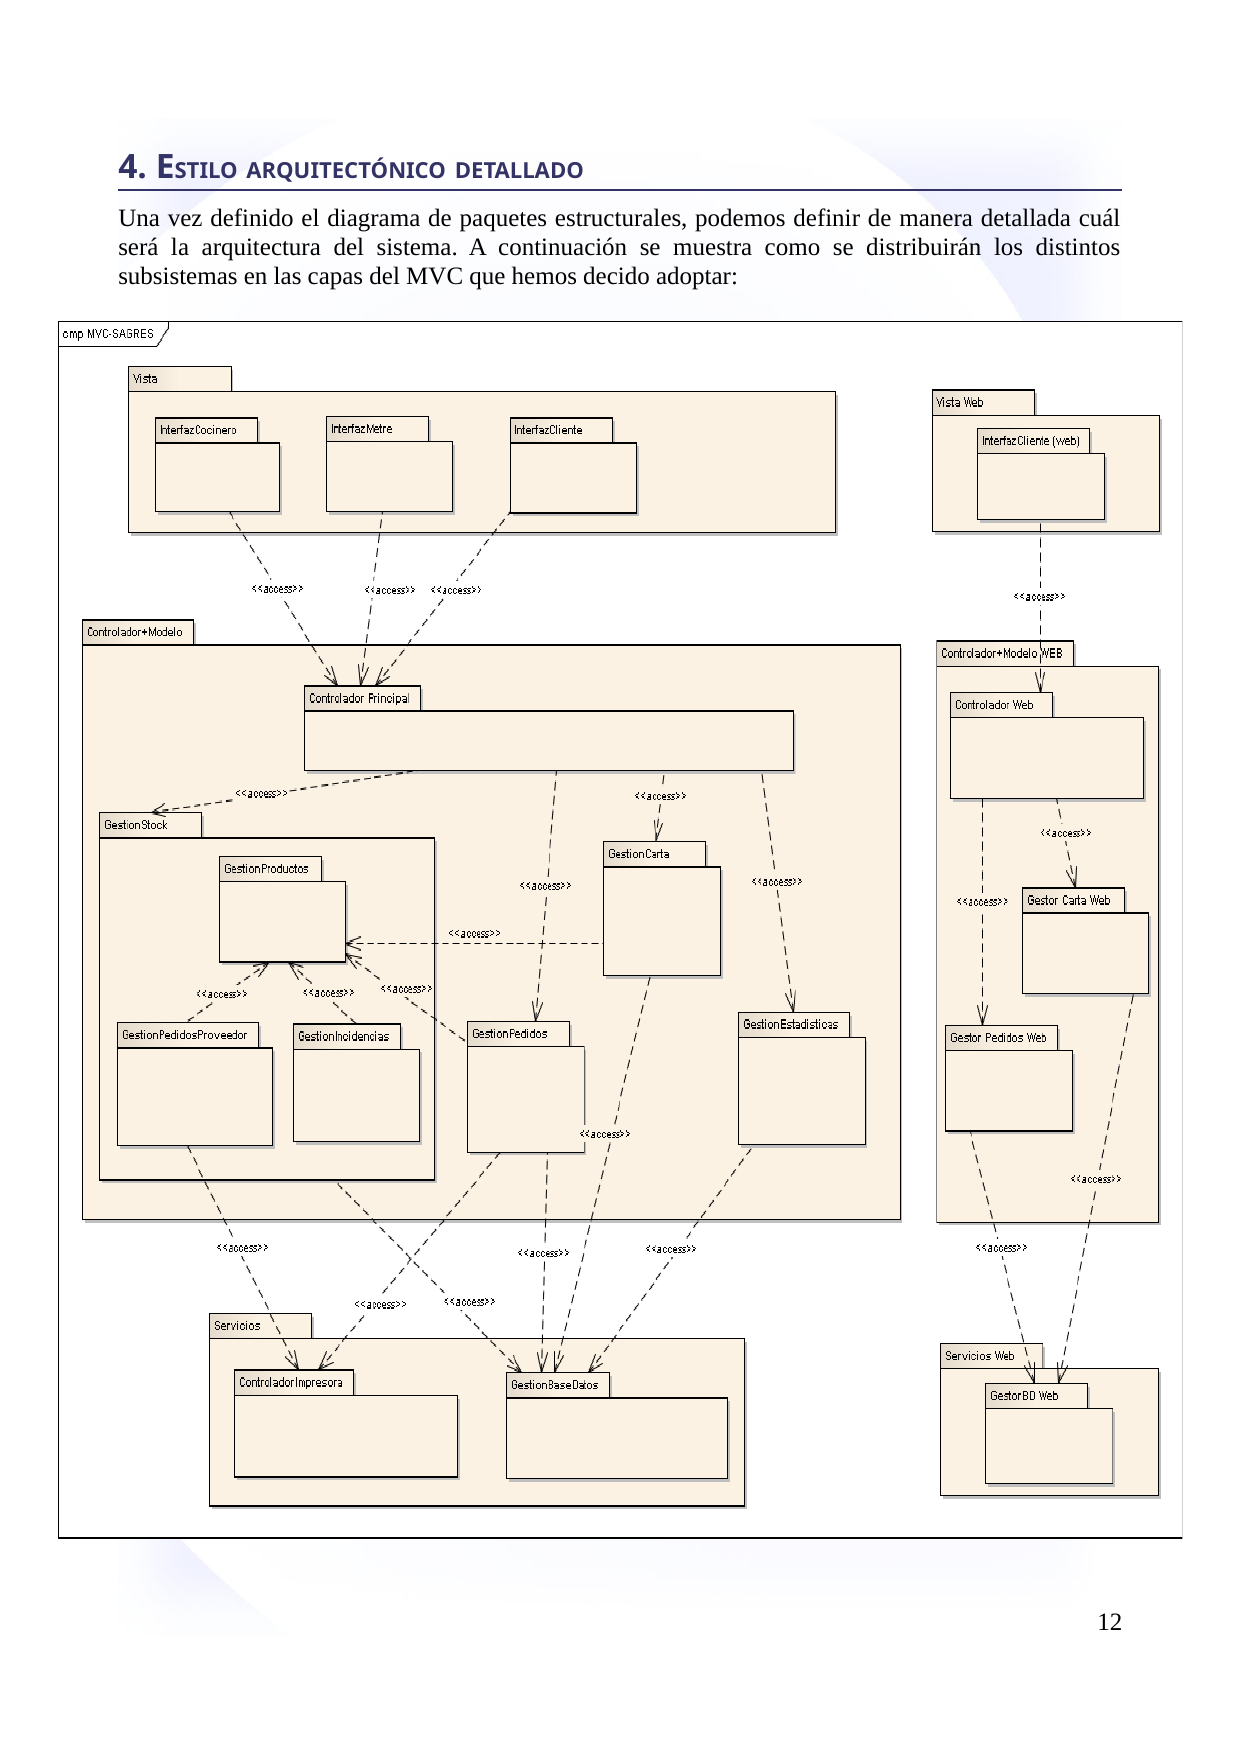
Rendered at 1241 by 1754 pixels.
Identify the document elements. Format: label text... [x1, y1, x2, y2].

subtitle 4. Estilo arquitectónico detallado [118, 143, 1122, 189]
text Una vez definido el diagrama de paquetes estructurales, podemos definir de manera detallada cuál será la arquitectura del sistema. A continuación se muestra como se distribuirán los distintos subsistemas en las capas del MVC que hemos decido adoptar: [118, 203, 1122, 290]
picture [118, 191, 1122, 203]
picture [118, 118, 1122, 143]
picture [57, 290, 1183, 1636]
